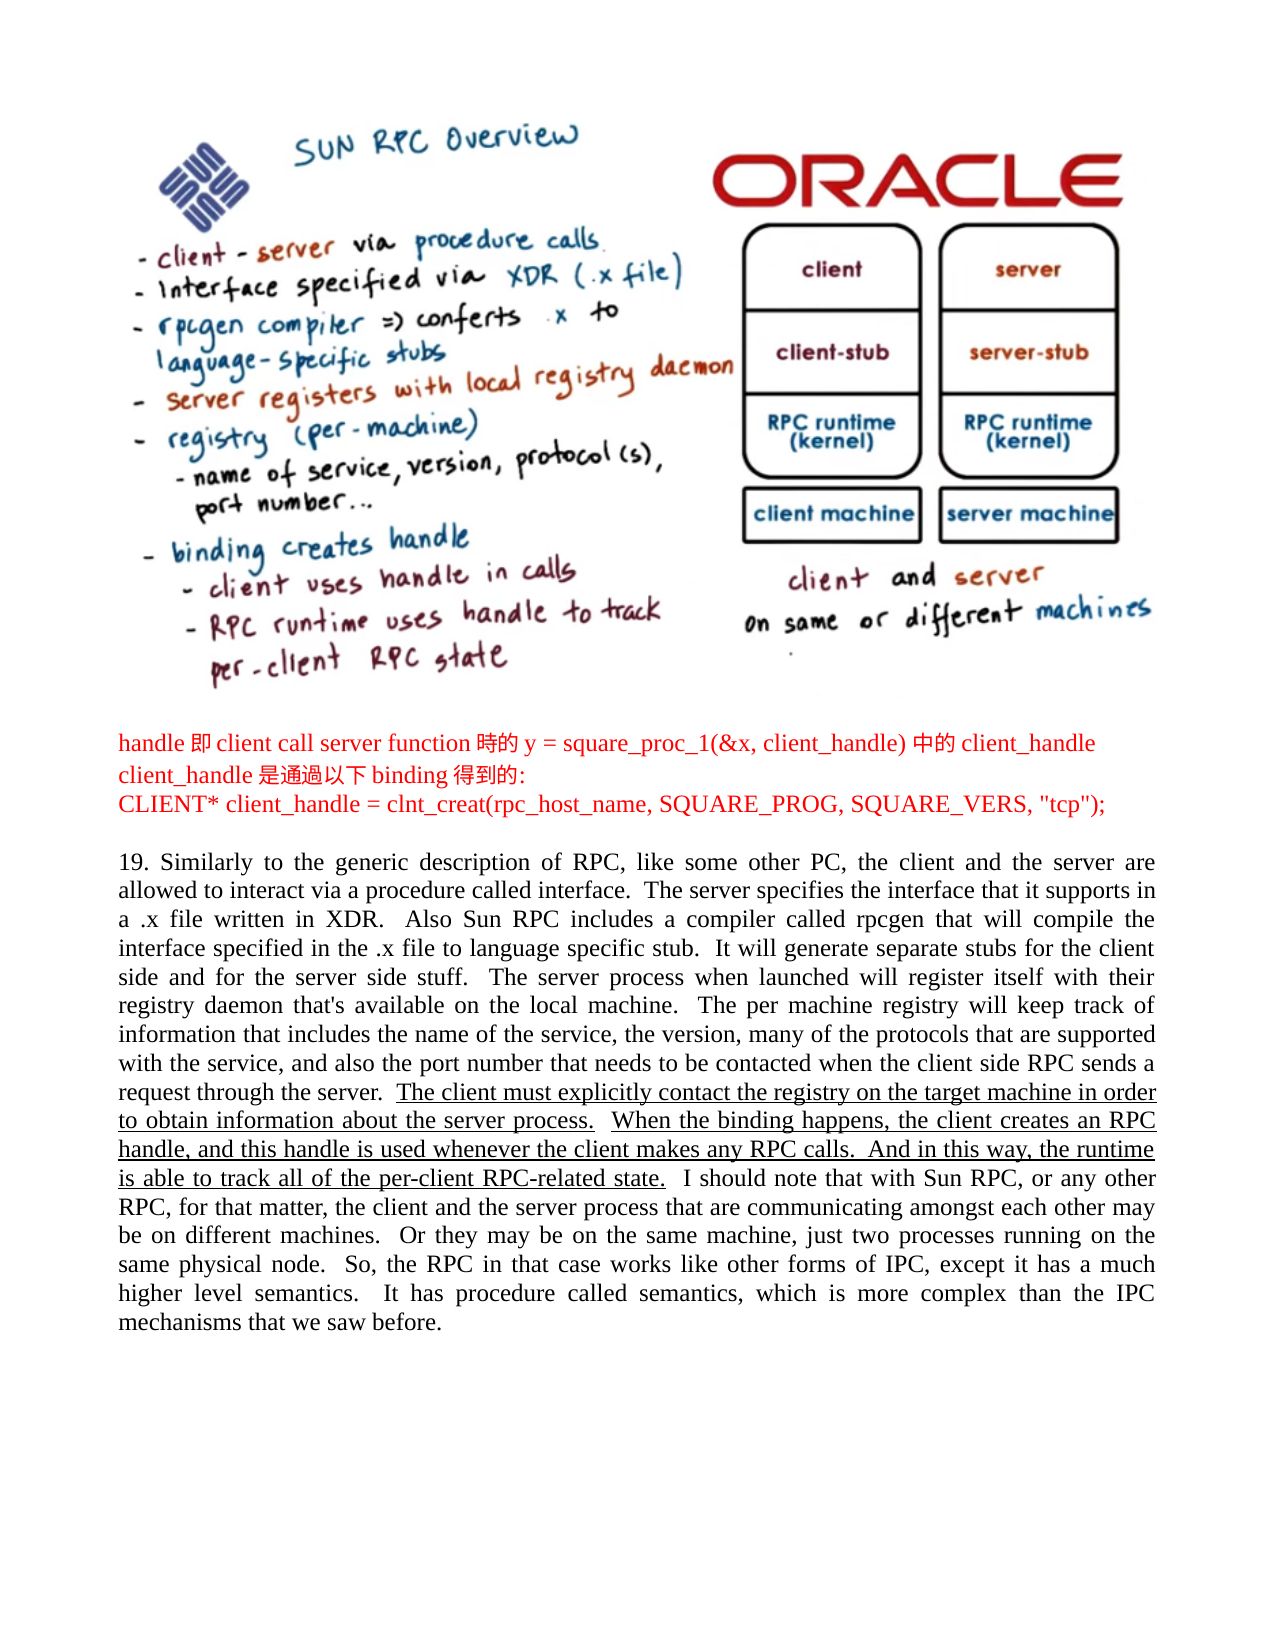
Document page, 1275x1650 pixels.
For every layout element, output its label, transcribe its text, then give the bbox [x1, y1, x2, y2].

text 19. Similarly to the generic description of RPC, like some other PC, the client and the server are allowed to interact via a procedure called interface. The server specifies the interface that it supports in a .x file written in XDR. Also Sun RPC includes a compiler called rpcgen that will compile the interface specified in the .x file to language specific stub. It will generate separate stubs for the client side and for the server side stuff. The server process when launched will register itself with their registry daemon that's available on the local machine. The per machine registry will keep track of information that includes the name of the service, the version, many of the protocols that are supported with the service, and also the port number that needs to be contacted when the client side RPC sends a request through the server. The client must explicitly contact the registry on the target machine in order to obtain information about the server process. When the binding happens, the client creates an RPC handle, and this handle is used whenever the client makes any RPC calls. And in this way, the runtime is able to track all of the per-client RPC-related state. I should note that with Sun RPC, or any other RPC, for that matter, the client and the server process that are communicating amongst each other may be on different machines. Or they may be on the same machine, just two processes running on the same physical node. So, the RPC in that case works like other forms of IPC, except it has a much higher level semantics. It has procedure called semantics, which is more complex than the IPC mechanisms that we saw before. [118, 847, 1157, 1336]
text client_handle是通過以下binding得到的: [118, 758, 1157, 789]
text CLIENT* client_handle = clnt_creat(rpc_host_name, SQUARE_PROG, SQUARE_VERS, "tcp"); [118, 789, 1157, 818]
picture [118, 118, 1157, 698]
text handle即client call server function時的y = square_proc_1(&x, client_handle) 中的 client_handle [118, 726, 1157, 758]
